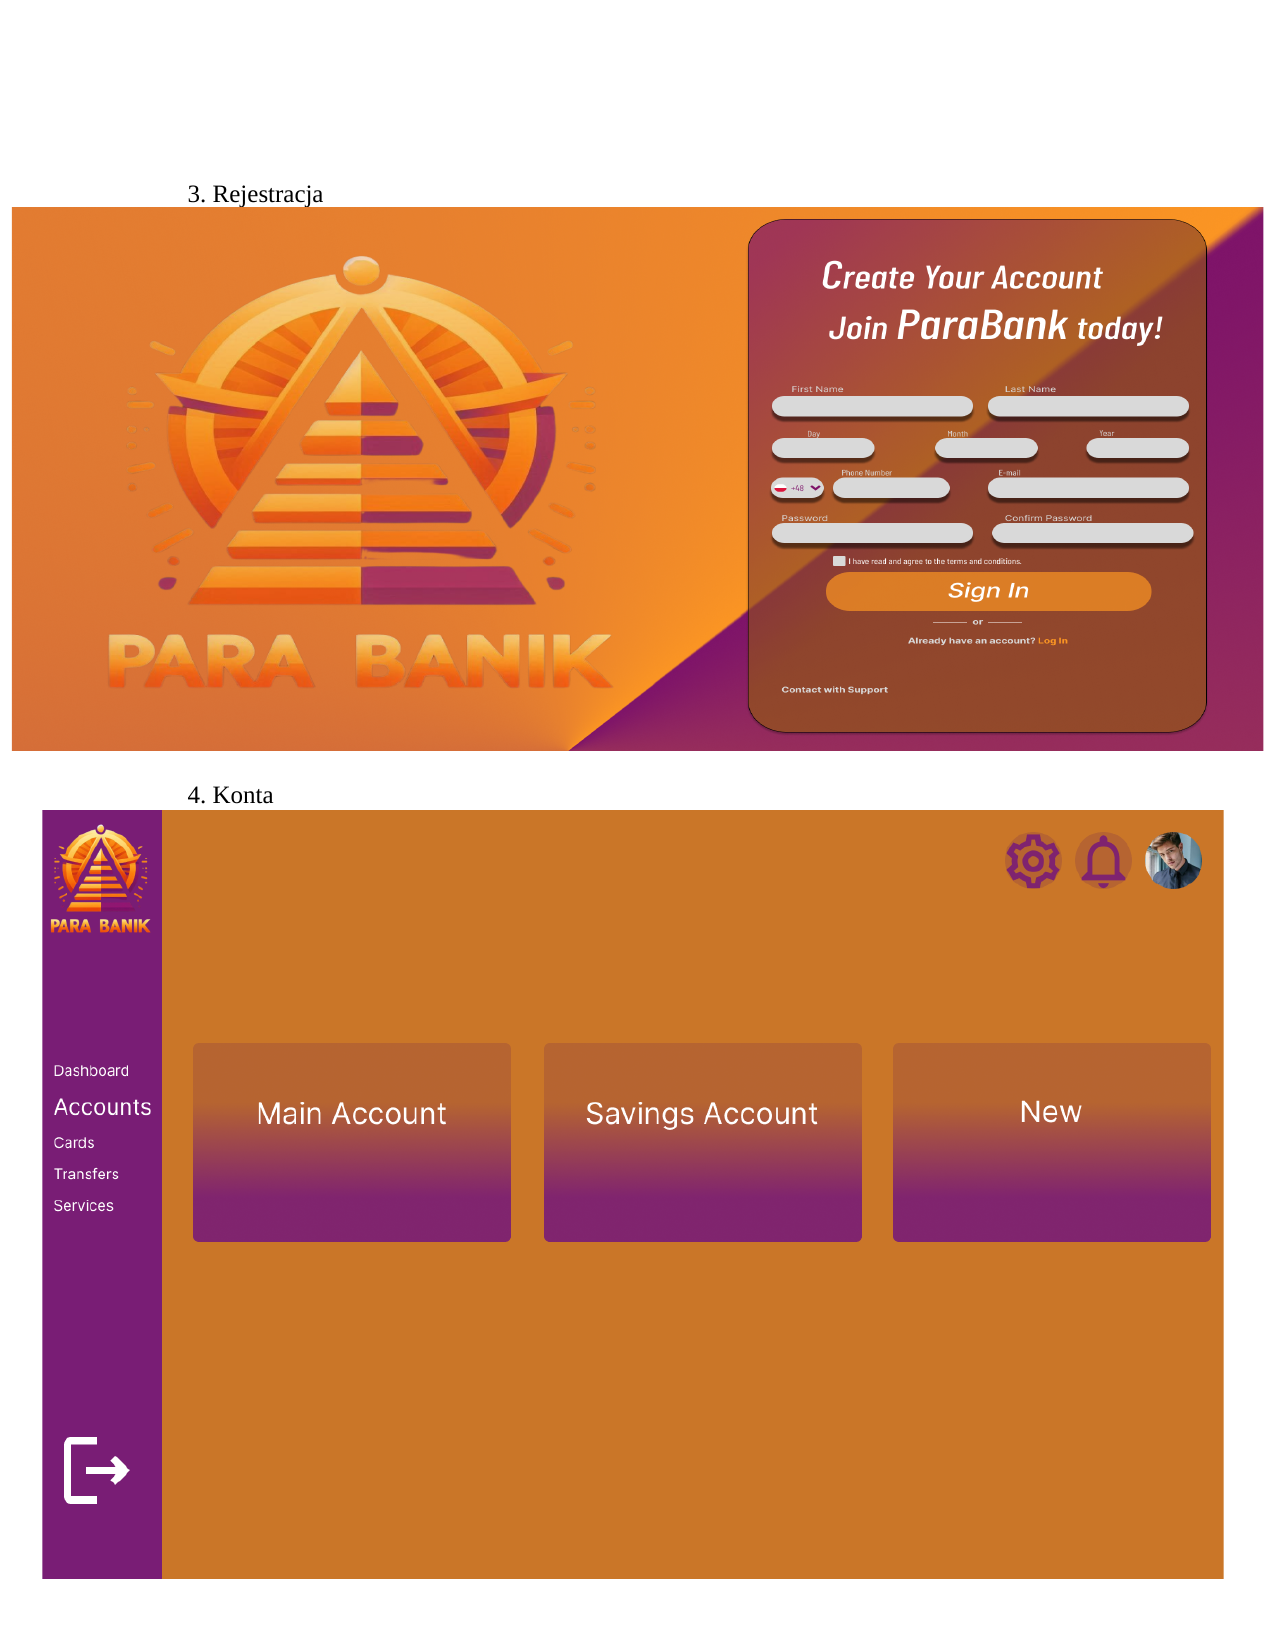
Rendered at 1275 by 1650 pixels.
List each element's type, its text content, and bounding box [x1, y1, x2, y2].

picture [42, 810, 1224, 1579]
picture [11, 207, 1264, 751]
list 3. Rejestracja [187, 179, 1087, 207]
list 4. Konta [187, 780, 1087, 808]
